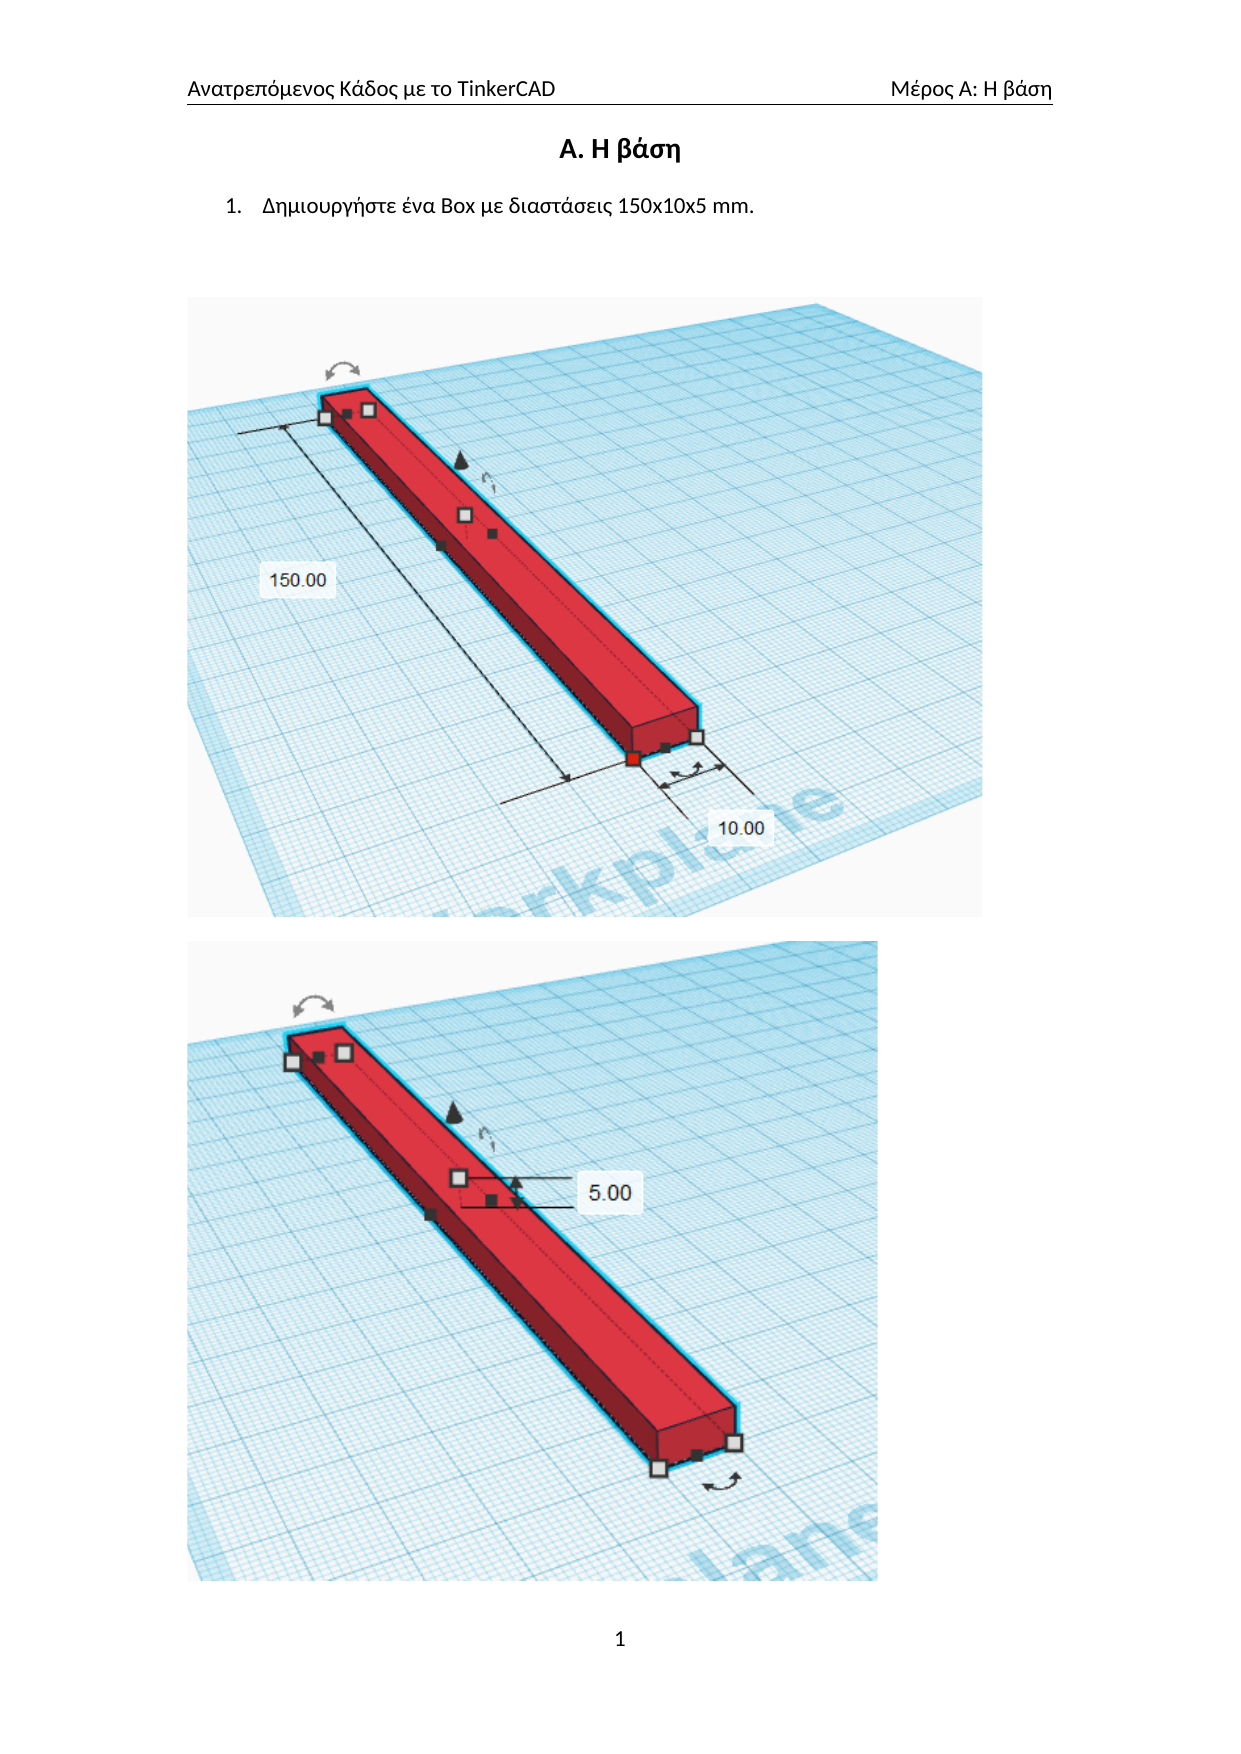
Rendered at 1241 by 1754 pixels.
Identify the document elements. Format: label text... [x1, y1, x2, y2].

text Α. Η βάση [187, 130, 1053, 166]
list Δημιουργήστε ένα Box με διαστάσεις 150x10x5 mm. [225, 192, 1053, 220]
